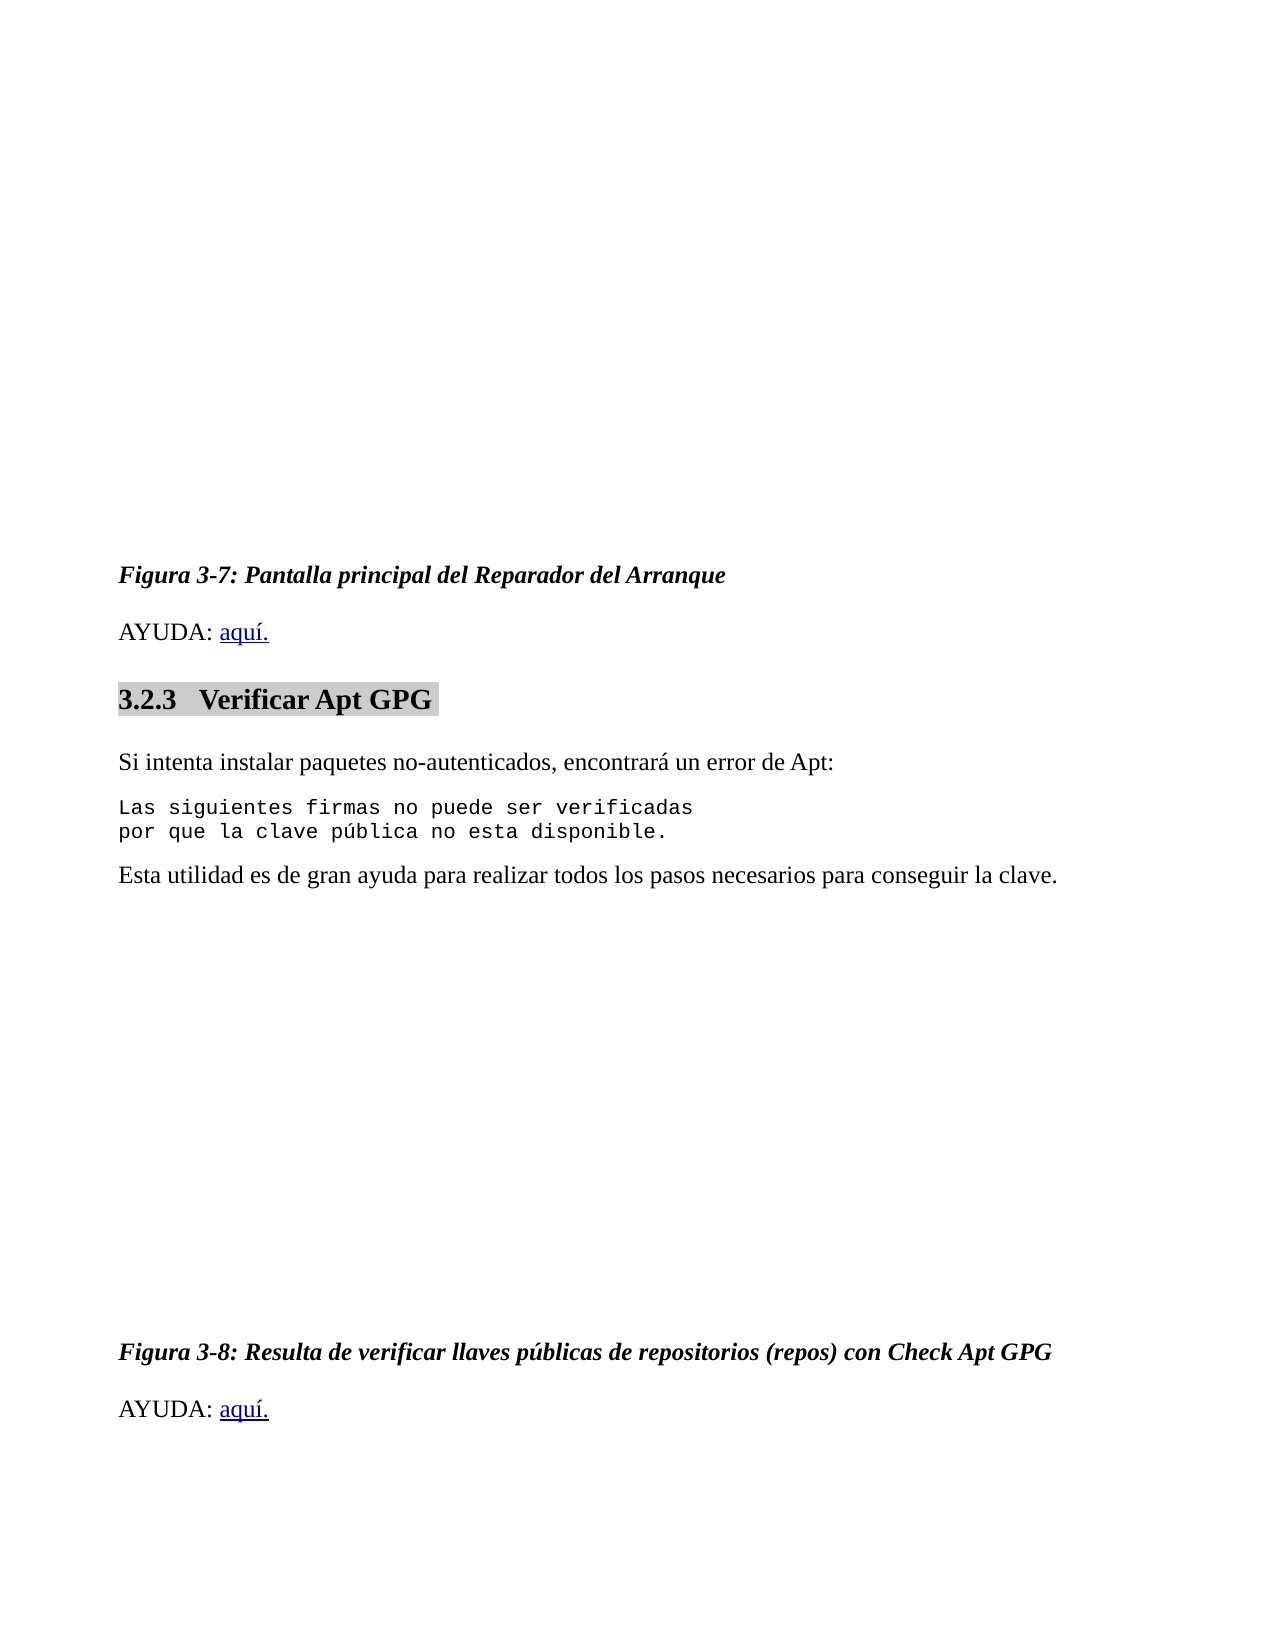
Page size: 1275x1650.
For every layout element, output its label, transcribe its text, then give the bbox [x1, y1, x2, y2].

text AYUDA: aquí. [118, 1394, 1157, 1423]
text Si intenta instalar paquetes no-autenticados, encontrará un error de Apt: [118, 747, 1157, 776]
text Esta utilidad es de gran ayuda para realizar todos los pasos necesarios para conseguir la clave. [118, 860, 1157, 889]
text Figura 3-7: Pantalla principal del Reparador del Arranque [118, 560, 1157, 588]
text Figura 3-8: Resulta de verificar llaves públicas de repositorios (repos) con Check Apt GPG [118, 1337, 1157, 1366]
text Las siguientes firmas no puede ser verificadas por que la clave pública no esta disponible. [118, 797, 1157, 844]
text AYUDA: aquí. [118, 617, 1157, 645]
subtitle 3.2.3 Verificar Apt GPG [439, 682, 1157, 716]
